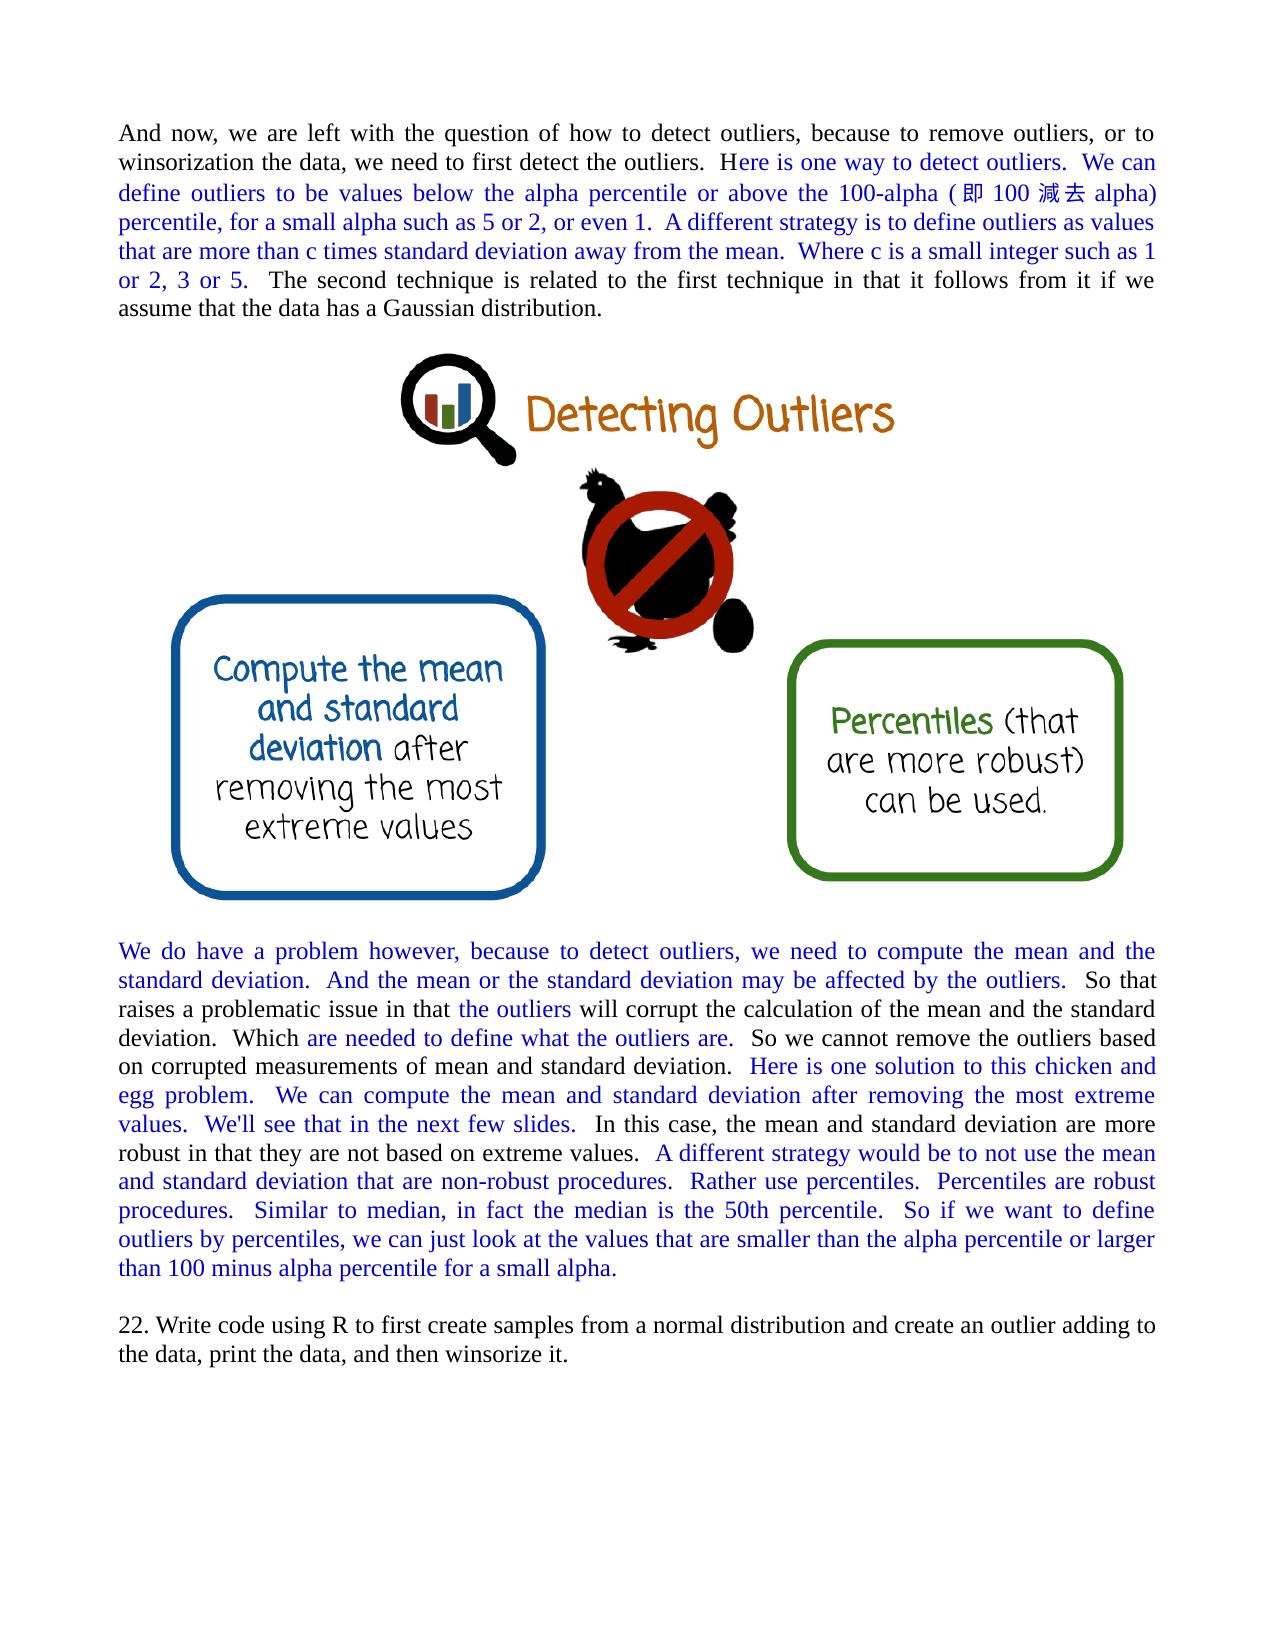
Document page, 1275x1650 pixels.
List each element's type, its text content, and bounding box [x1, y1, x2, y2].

picture [118, 351, 1157, 908]
text 22. Write code using R to first create samples from a normal distribution and create an outlier adding to the data, print the data, and then winsorize it. [118, 1310, 1157, 1368]
text And now, we are left with the question of how to detect outliers, because to remove outliers, or to winsorization the data, we need to first detect the outliers. Here is one way to detect outliers. We can define outliers to be values below the alpha percentile or above the 100-alpha (即100減去alpha) percentile, for a small alpha such as 5 or 2, or even 1. A different strategy is to define outliers as values that are more than c times standard deviation away from the mean. Where c is a small integer such as 1 or 2, 3 or 5. The second technique is related to the first technique in that it follows from it if we assume that the data has a Gaussian distribution. [118, 118, 1157, 322]
text We do have a problem however, because to detect outliers, we need to compute the mean and the standard deviation. And the mean or the standard deviation may be affected by the outliers. So that raises a problematic issue in that the outliers will corrupt the calculation of the mean and the standard deviation. Which are needed to define what the outliers are. So we cannot remove the outliers based on corrupted measurements of mean and standard deviation. Here is one solution to this chicken and egg problem. We can compute the mean and standard deviation after removing the most extreme values. We'll see that in the next few slides. In this case, the mean and standard deviation are more robust in that they are not based on extreme values. A different strategy would be to not use the mean and standard deviation that are non-robust procedures. Rather use percentiles. Percentiles are robust procedures. Similar to median, in fact the median is the 50th percentile. So if we want to define outliers by percentiles, we can just look at the values that are smaller than the alpha percentile or larger than 100 minus alpha percentile for a small alpha. [118, 936, 1157, 1281]
